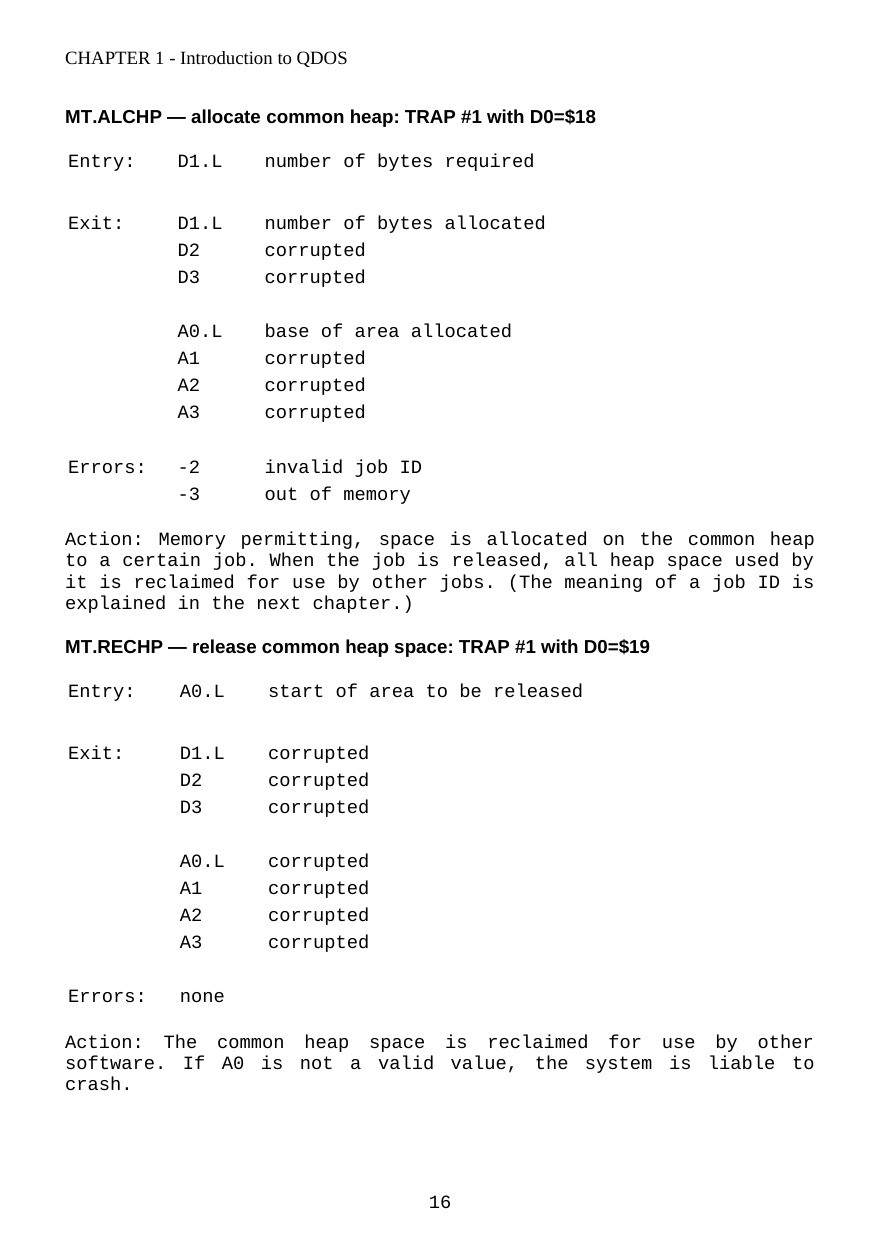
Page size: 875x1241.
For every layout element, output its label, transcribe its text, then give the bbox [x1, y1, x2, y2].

table_cell corrupted [265, 903, 815, 930]
table_cell corrupted [265, 768, 815, 795]
table_cell Errors: [65, 984, 177, 1011]
table_cell corrupted [265, 930, 815, 957]
table_cell [65, 482, 174, 509]
table_cell [265, 984, 815, 1011]
table_cell [175, 292, 261, 319]
table_cell [265, 822, 815, 849]
table_cell Exit: [65, 211, 174, 238]
table_cell [175, 428, 261, 454]
table_cell -2 [175, 455, 261, 482]
table_cell [261, 292, 802, 319]
table_cell corrupted [261, 373, 802, 400]
subtitle MT.ALCHP — allocate common heap: TRAP #1 with D0=$18 [65, 106, 815, 128]
table_cell corrupted [261, 400, 802, 427]
table_cell [65, 238, 174, 265]
table_cell [65, 903, 177, 930]
table_header number of bytes required [261, 149, 802, 176]
table_cell number of bytes allocated [261, 211, 802, 238]
table_cell [175, 176, 261, 211]
table_cell [65, 292, 174, 319]
table_cell corrupted [261, 346, 802, 373]
table_cell corrupted [265, 741, 815, 768]
text Action: Memory permitting, space is allocated on the common heap to a certain job. When the job is released, all heap space used by it is reclaimed for use by other jobs. (The meaning of a job ID is explained in the next chapter.) [65, 530, 815, 615]
table_cell [65, 849, 177, 876]
table_cell A1 [175, 346, 261, 373]
table_cell [265, 706, 815, 741]
table_cell [65, 876, 177, 903]
table_cell D3 [175, 265, 261, 292]
table_cell [65, 400, 174, 427]
table_cell D1.L [177, 741, 265, 768]
table_cell invalid job ID [261, 455, 802, 482]
table_cell [65, 373, 174, 400]
table_cell [65, 346, 174, 373]
table_cell [65, 957, 177, 984]
table_cell [265, 957, 815, 984]
table_cell D2 [177, 768, 265, 795]
table_cell corrupted [265, 795, 815, 822]
table_header Entry: [65, 149, 174, 176]
table_header start of area to be released [265, 679, 815, 706]
subtitle MT.RECHP — release common heap space: TRAP #1 with D0=$19 [65, 636, 815, 658]
table_cell [177, 706, 265, 741]
table_cell -3 [175, 482, 261, 509]
table_cell D3 [177, 795, 265, 822]
table_cell A2 [175, 373, 261, 400]
table_cell A2 [177, 903, 265, 930]
table_cell [65, 428, 174, 454]
table_cell A3 [175, 400, 261, 427]
table_cell Exit: [65, 741, 177, 768]
table_cell corrupted [261, 265, 802, 292]
table_cell [65, 319, 174, 346]
table_cell [65, 822, 177, 849]
table_header D1.L [175, 149, 261, 176]
table_cell out of memory [261, 482, 802, 509]
table_cell Errors: [65, 455, 174, 482]
table_cell [177, 957, 265, 984]
table_cell base of area allocated [261, 319, 802, 346]
table_header Entry: [65, 679, 177, 706]
table_cell A0.L [175, 319, 261, 346]
table_cell D1.L [175, 211, 261, 238]
table_cell A3 [177, 930, 265, 957]
table_cell [65, 706, 177, 741]
table_cell A1 [177, 876, 265, 903]
table_cell none [177, 984, 265, 1011]
table_cell [65, 768, 177, 795]
table_cell [261, 176, 802, 211]
table_cell [177, 822, 265, 849]
table_cell [65, 795, 177, 822]
table_cell corrupted [265, 849, 815, 876]
table_cell corrupted [265, 876, 815, 903]
table_cell corrupted [261, 238, 802, 265]
text Action: The common heap space is reclaimed for use by other software. If A0 is not a valid value, the system is liable to crash. [65, 1033, 815, 1096]
table_cell A0.L [177, 849, 265, 876]
table_cell [65, 930, 177, 957]
table_cell [65, 265, 174, 292]
table_cell [65, 176, 174, 211]
table_header A0.L [177, 679, 265, 706]
table_cell D2 [175, 238, 261, 265]
table_cell [261, 428, 802, 454]
